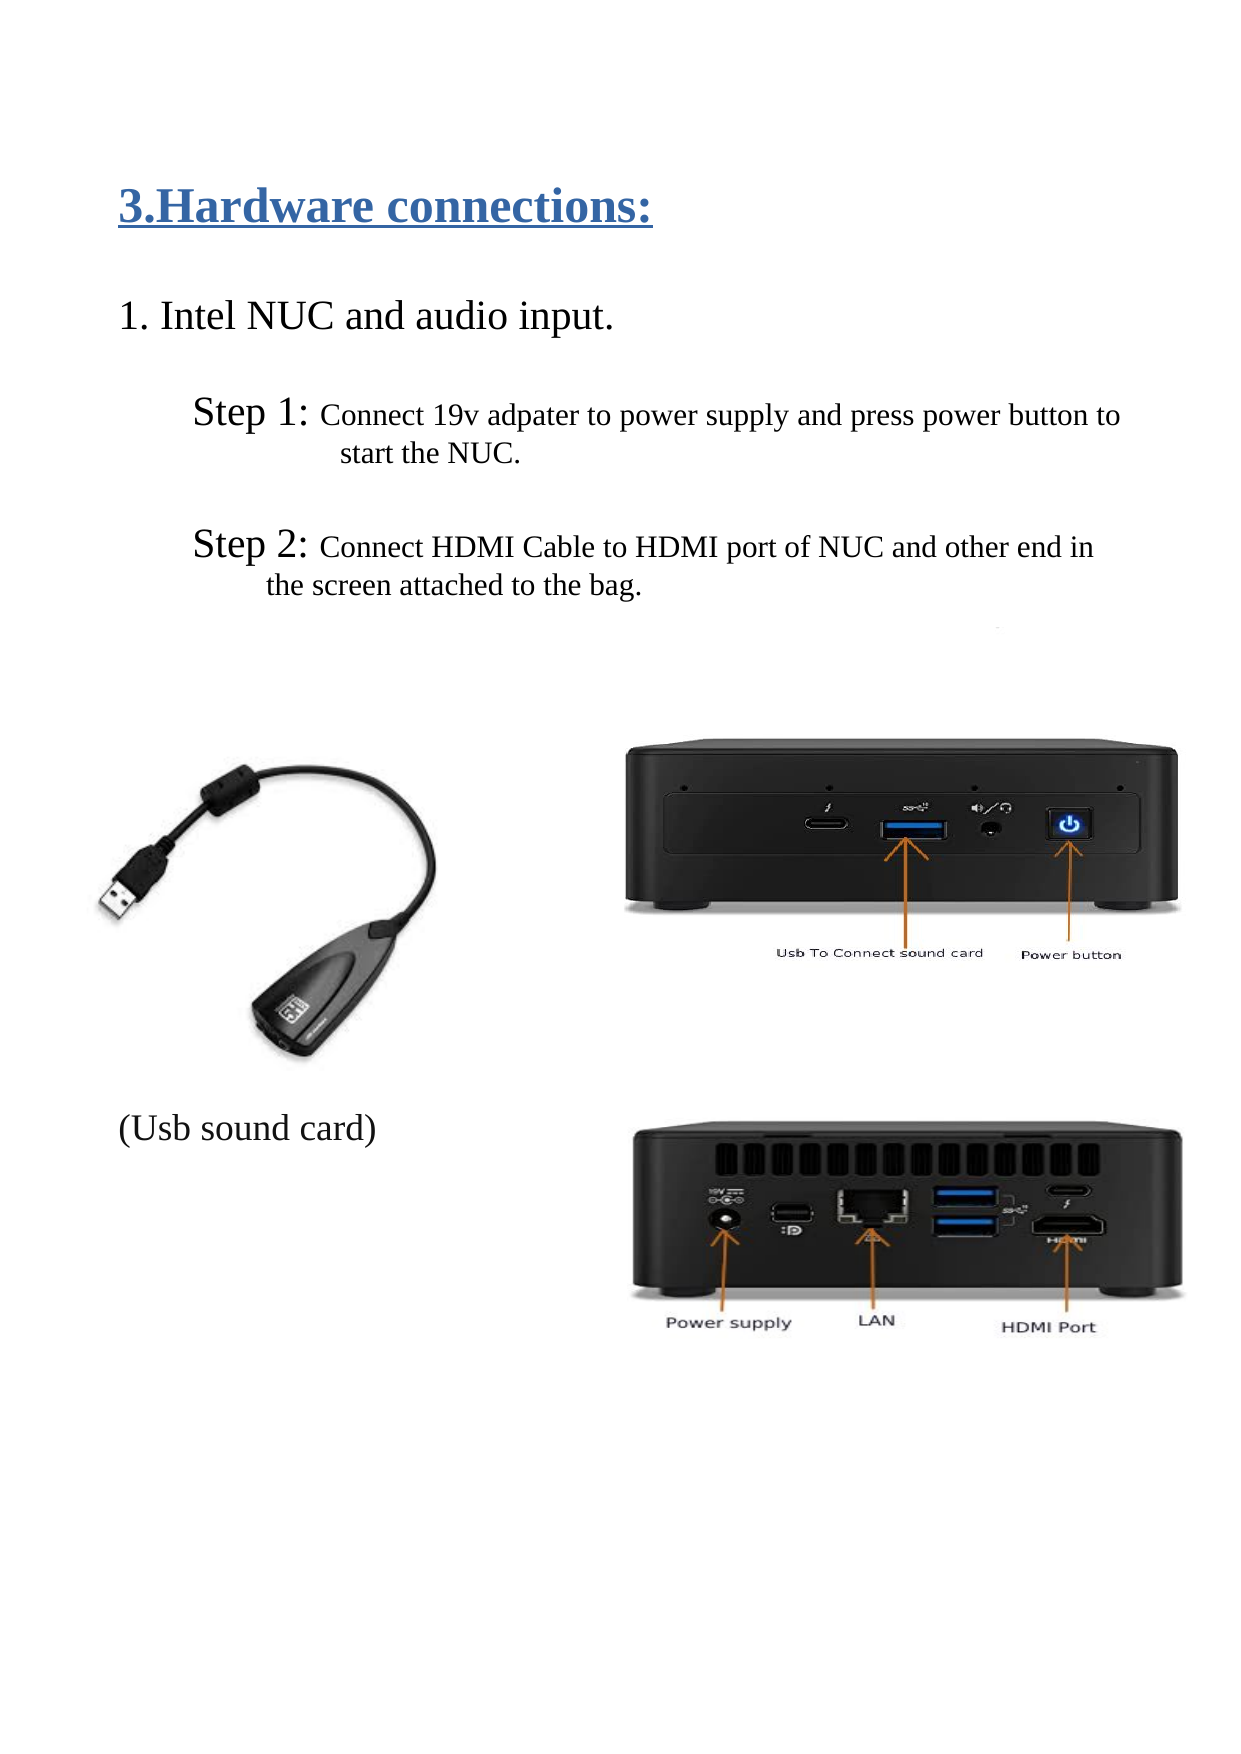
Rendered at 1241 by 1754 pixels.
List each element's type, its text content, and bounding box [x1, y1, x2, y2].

text the screen attached to the bag. [118, 566, 1122, 602]
text 3.Hardware connections: [118, 176, 1122, 233]
text Step 2: Connect HDMI Cable to HDMI port of NUC and other end in [118, 518, 1122, 566]
text 1. Intel NUC and audio input. [118, 291, 1122, 338]
text (Usb sound card) [118, 1105, 627, 1148]
picture [623, 627, 1189, 1415]
picture [86, 732, 439, 1085]
text Step 1: Connect 19v adpater to power supply and press power button to start the NUC. [118, 386, 1122, 470]
